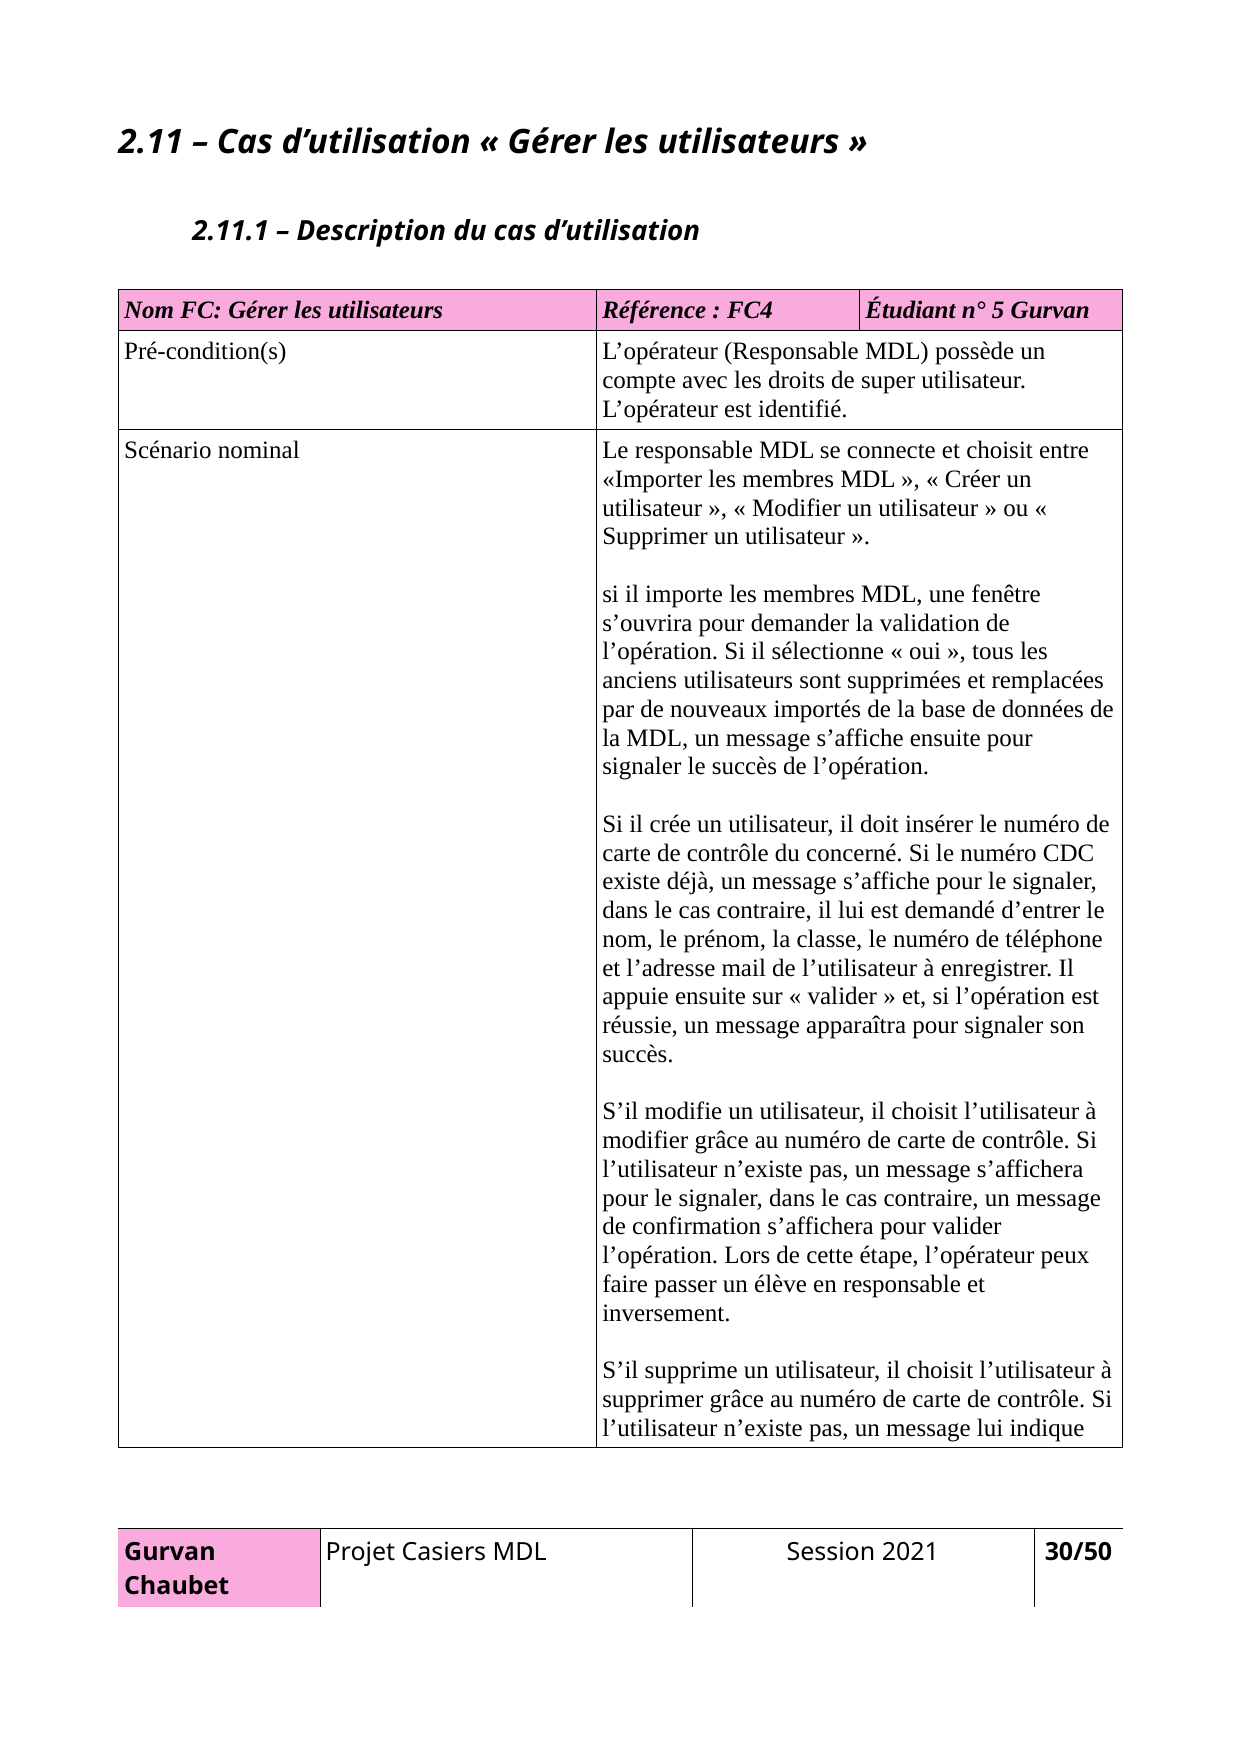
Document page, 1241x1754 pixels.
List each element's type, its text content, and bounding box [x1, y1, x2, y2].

table_cell Pré-condition(s) [119, 331, 596, 428]
table_header Étudiant n° 5 Gurvan [860, 290, 1122, 330]
table_cell L’opérateur (Responsable MDL) possède un compte avec les droits de super utilisateur. L’opérateur est identifié. [597, 331, 1122, 428]
subtitle 2.11 – Cas d’utilisation « Gérer les utilisateurs » [118, 118, 1122, 164]
table_cell Le responsable MDL se connecte et choisit entre «Importer les membres MDL », « Créer un utilisateur », « Modifier un utilisateur » ou « Supprimer un utilisateur ». si il importe les membres MDL, une fenêtre s’ouvrira pour demander la validation de l’opération. Si il sélectionne « oui », tous les anciens utilisateurs sont supprimées et remplacées par de nouveaux importés de la base de données de la MDL, un message s’affiche ensuite pour signaler le succès de l’opération. Si il crée un utilisateur, il doit insérer le numéro de carte de contrôle du concerné. Si le numéro CDC existe déjà, un message s’affiche pour le signaler, dans le cas contraire, il lui est demandé d’entrer le nom, le prénom, la classe, le numéro de téléphone et l’adresse mail de l’utilisateur à enregistrer. Il appuie ensuite sur « valider » et, si l’opération est réussie, un message apparaîtra pour signaler son succès. S’il modifie un utilisateur, il choisit l’utilisateur à modifier grâce au numéro de carte de contrôle. Si l’utilisateur n’existe pas, un message s’affichera pour le signaler, dans le cas contraire, un message de confirmation s’affichera pour valider l’opération. Lors de cette étape, l’opérateur peux faire passer un élève en responsable et inversement. S’il supprime un utilisateur, il choisit l’utilisateur à supprimer grâce au numéro de carte de contrôle. Si l’utilisateur n’existe pas, un message lui indique [597, 430, 1122, 1447]
table_cell Scénario nominal [119, 430, 596, 1447]
table_header Nom FC: Gérer les utilisateurs [119, 290, 596, 330]
table_header Référence : FC4 [597, 290, 859, 330]
subtitle 2.11.1 – Description du cas d’utilisation [118, 210, 1122, 248]
